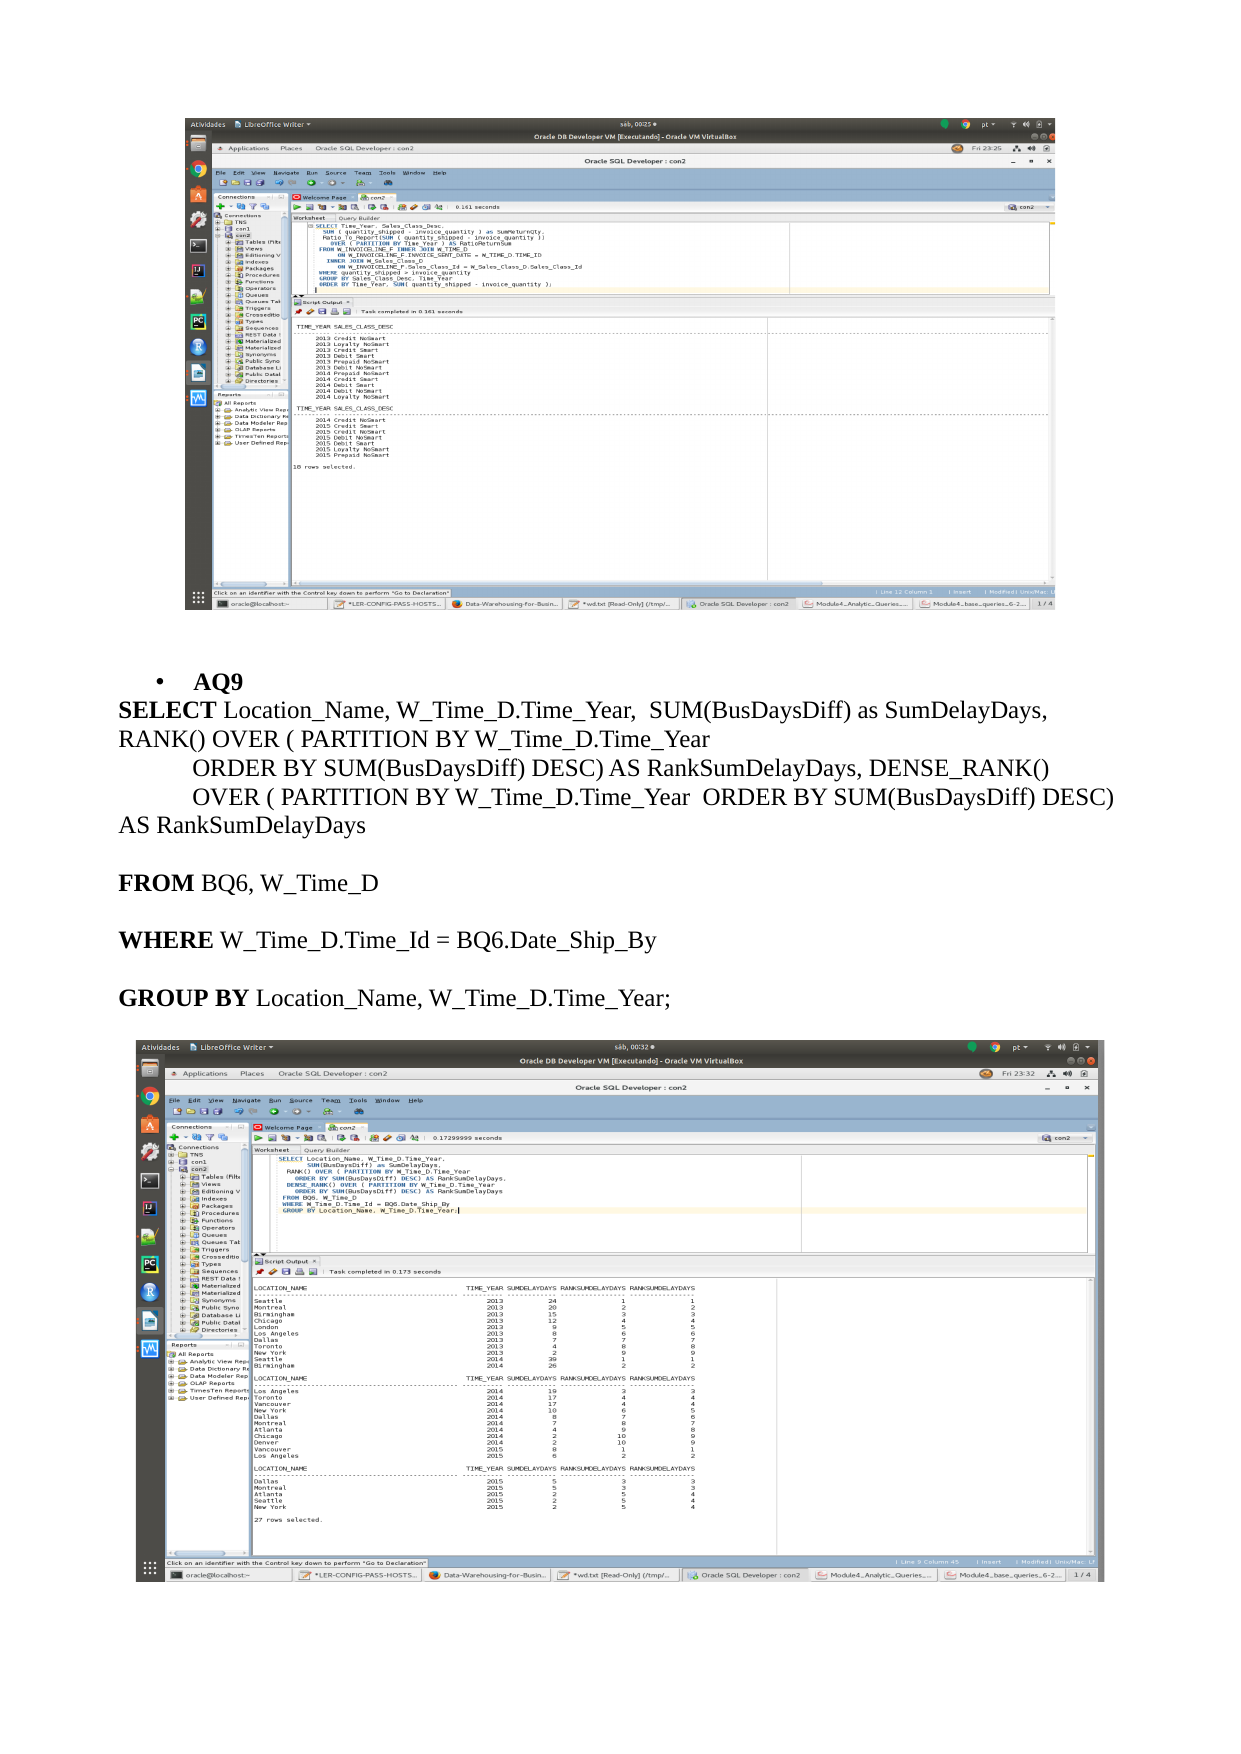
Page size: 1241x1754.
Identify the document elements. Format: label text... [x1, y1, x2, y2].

text SELECT Location_Name, W_Time_D.Time_Year, SUM(BusDaysDiff) as SumDelayDays, RANK() OVER ( PARTITION BY W_Time_D.Time_Year [118, 695, 1122, 753]
text ORDER BY SUM(BusDaysDiff) DESC) AS RankSumDelayDays, DENSE_RANK() OVER ( PARTITION BY W_Time_D.Time_Year ORDER BY SUM(BusDaysDiff) DESC) AS RankSumDelayDays [118, 753, 1122, 839]
text GROUP BY Location_Name, W_Time_D.Time_Year; [118, 983, 1122, 1012]
list AQ9 [156, 667, 1122, 695]
text WHERE W_Time_D.Time_Id = BQ6.Date_Ship_By [118, 925, 1122, 954]
text FROM BQ6, W_Time_D [118, 868, 1122, 897]
